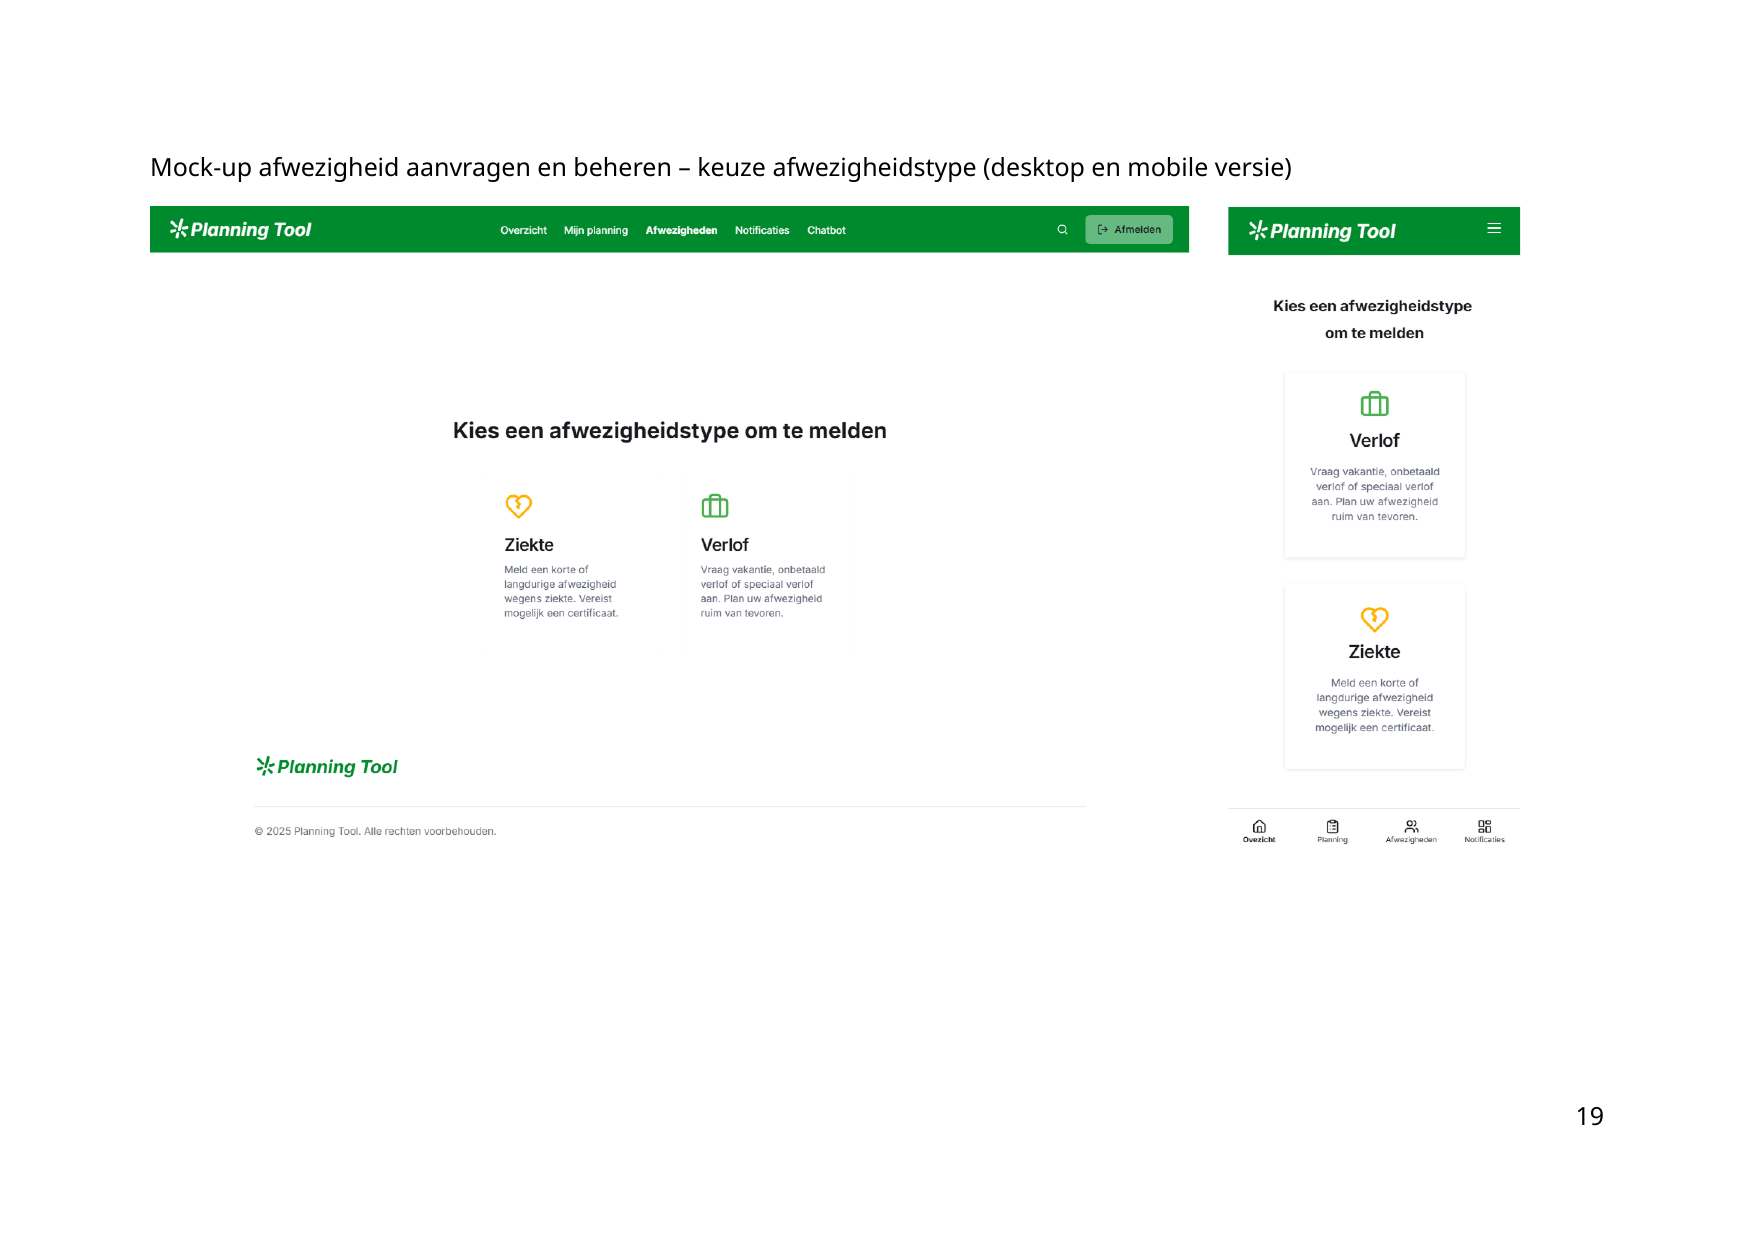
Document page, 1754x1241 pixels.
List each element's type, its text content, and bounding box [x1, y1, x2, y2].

picture [150, 206, 1190, 856]
picture [1228, 206, 1521, 856]
text Mock-up afwezigheid aanvragen en beheren – keuze afwezigheidstype (desktop en mobile versie) [150, 150, 1604, 184]
